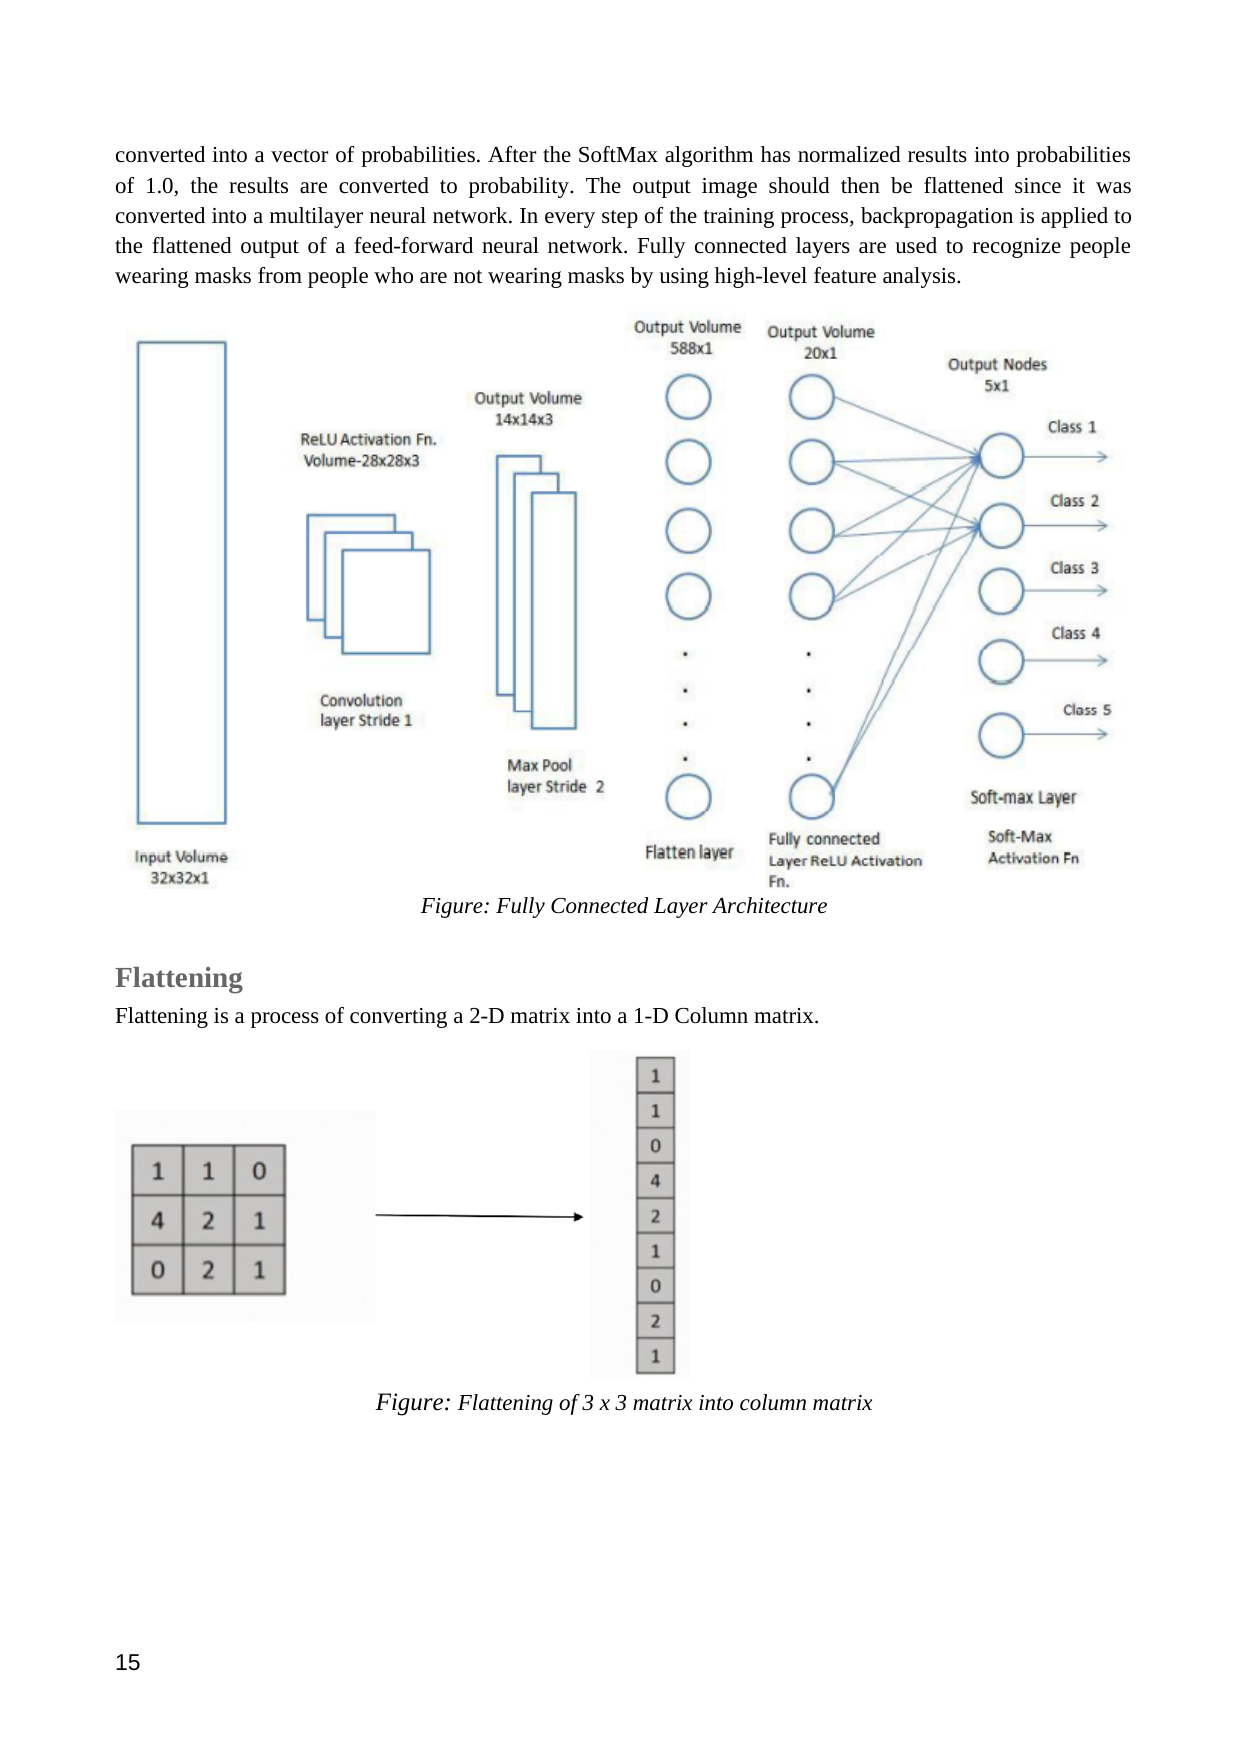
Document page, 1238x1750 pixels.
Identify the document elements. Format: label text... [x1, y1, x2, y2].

text Figure: Fully Connected Layer Architecture [115, 892, 1133, 918]
text converted into a vector of probabilities. After the SoftMax algorithm has normalized results into probabilities of 1.0, the results are converted to probability. The output image should then be flattened since it was converted into a multilayer neural network. In every step of the training process, backpropagation is applied to the flattened output of a feed-forward neural network. Fully connected layers are used to recognize people wearing masks from people who are not wearing masks by using high-level feature analysis. [115, 141, 1133, 289]
text Figure: Flattening of 3 x 3 matrix into column matrix [115, 1387, 1133, 1416]
picture [115, 292, 1136, 889]
subtitle Flattening [115, 960, 1133, 993]
picture [115, 1032, 691, 1384]
text Flattening is a process of converting a 2-D matrix into a 1-D Column matrix. [115, 1002, 1133, 1028]
